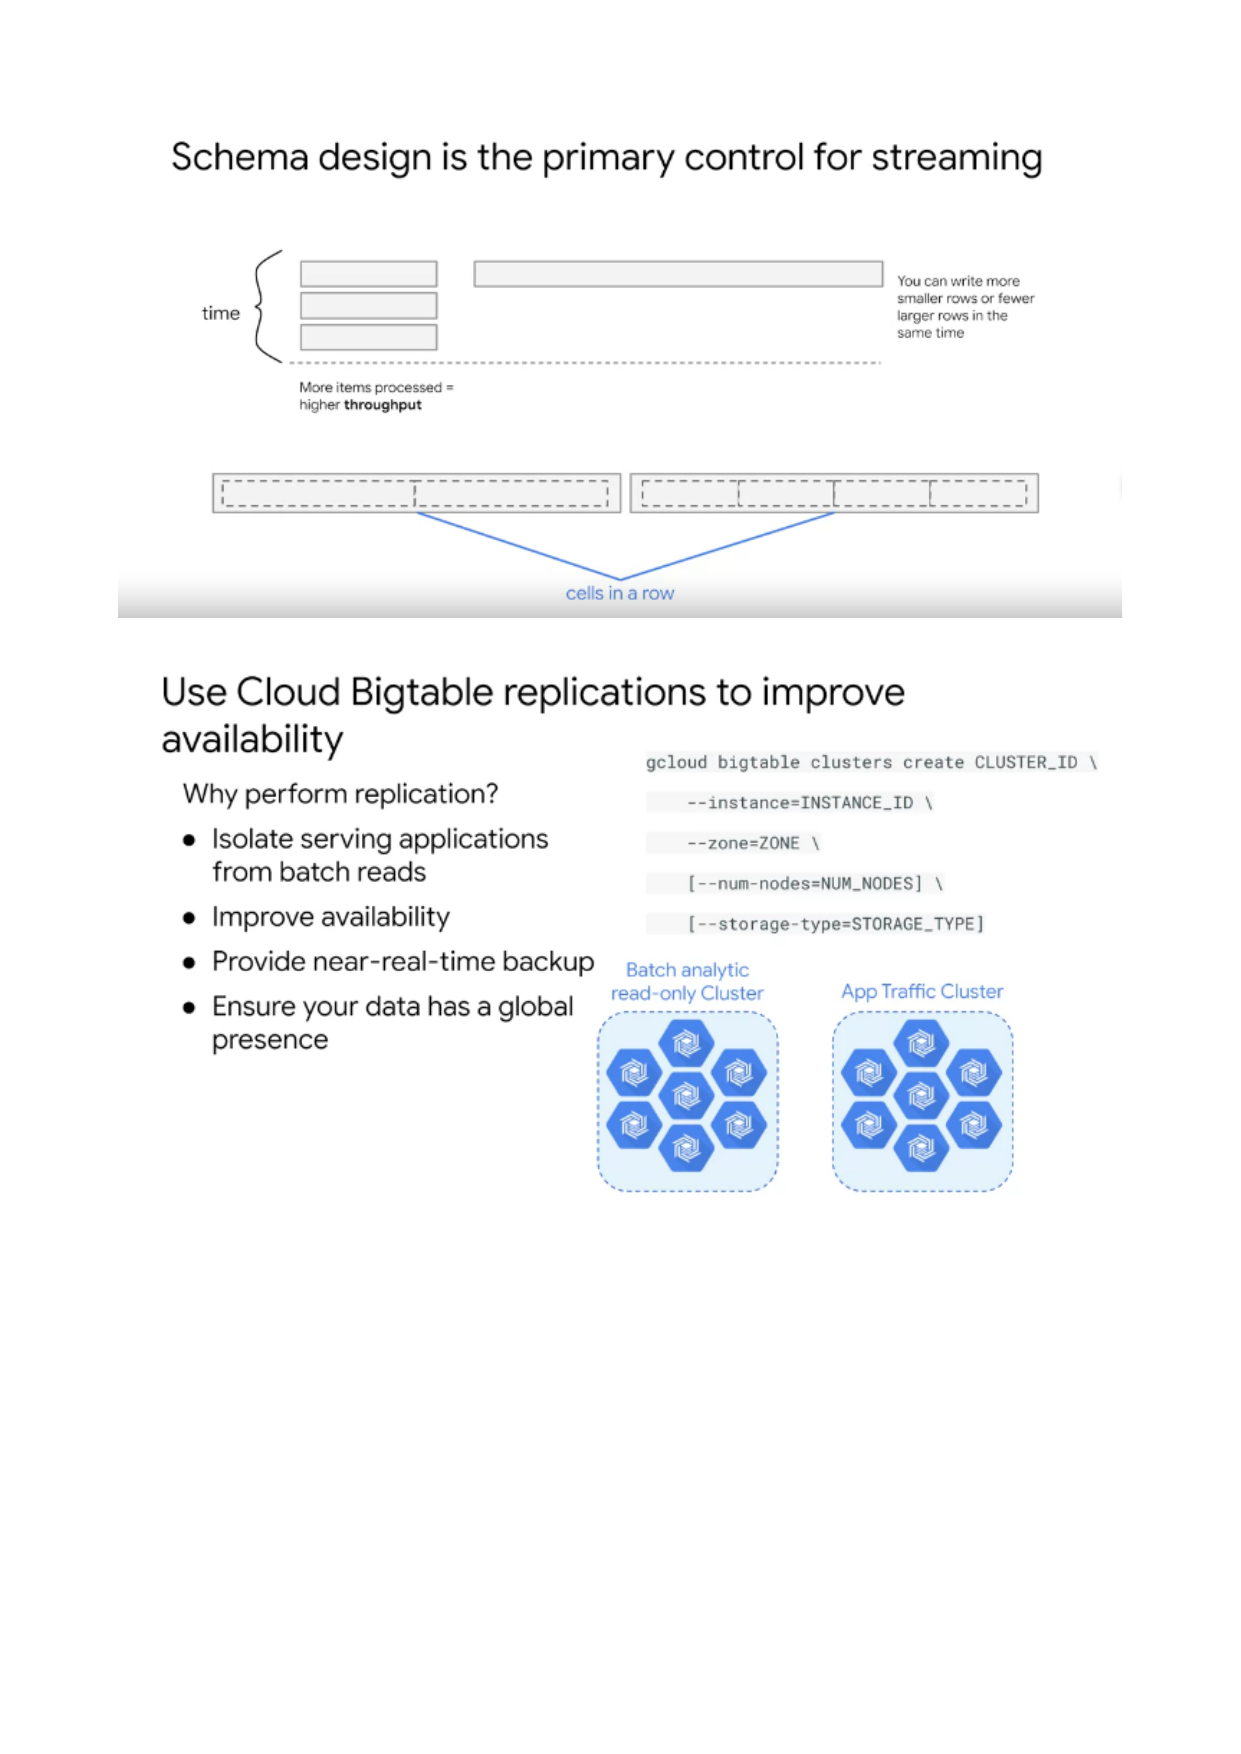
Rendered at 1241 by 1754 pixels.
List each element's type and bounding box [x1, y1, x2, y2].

picture [118, 646, 1123, 1214]
picture [118, 118, 1123, 618]
